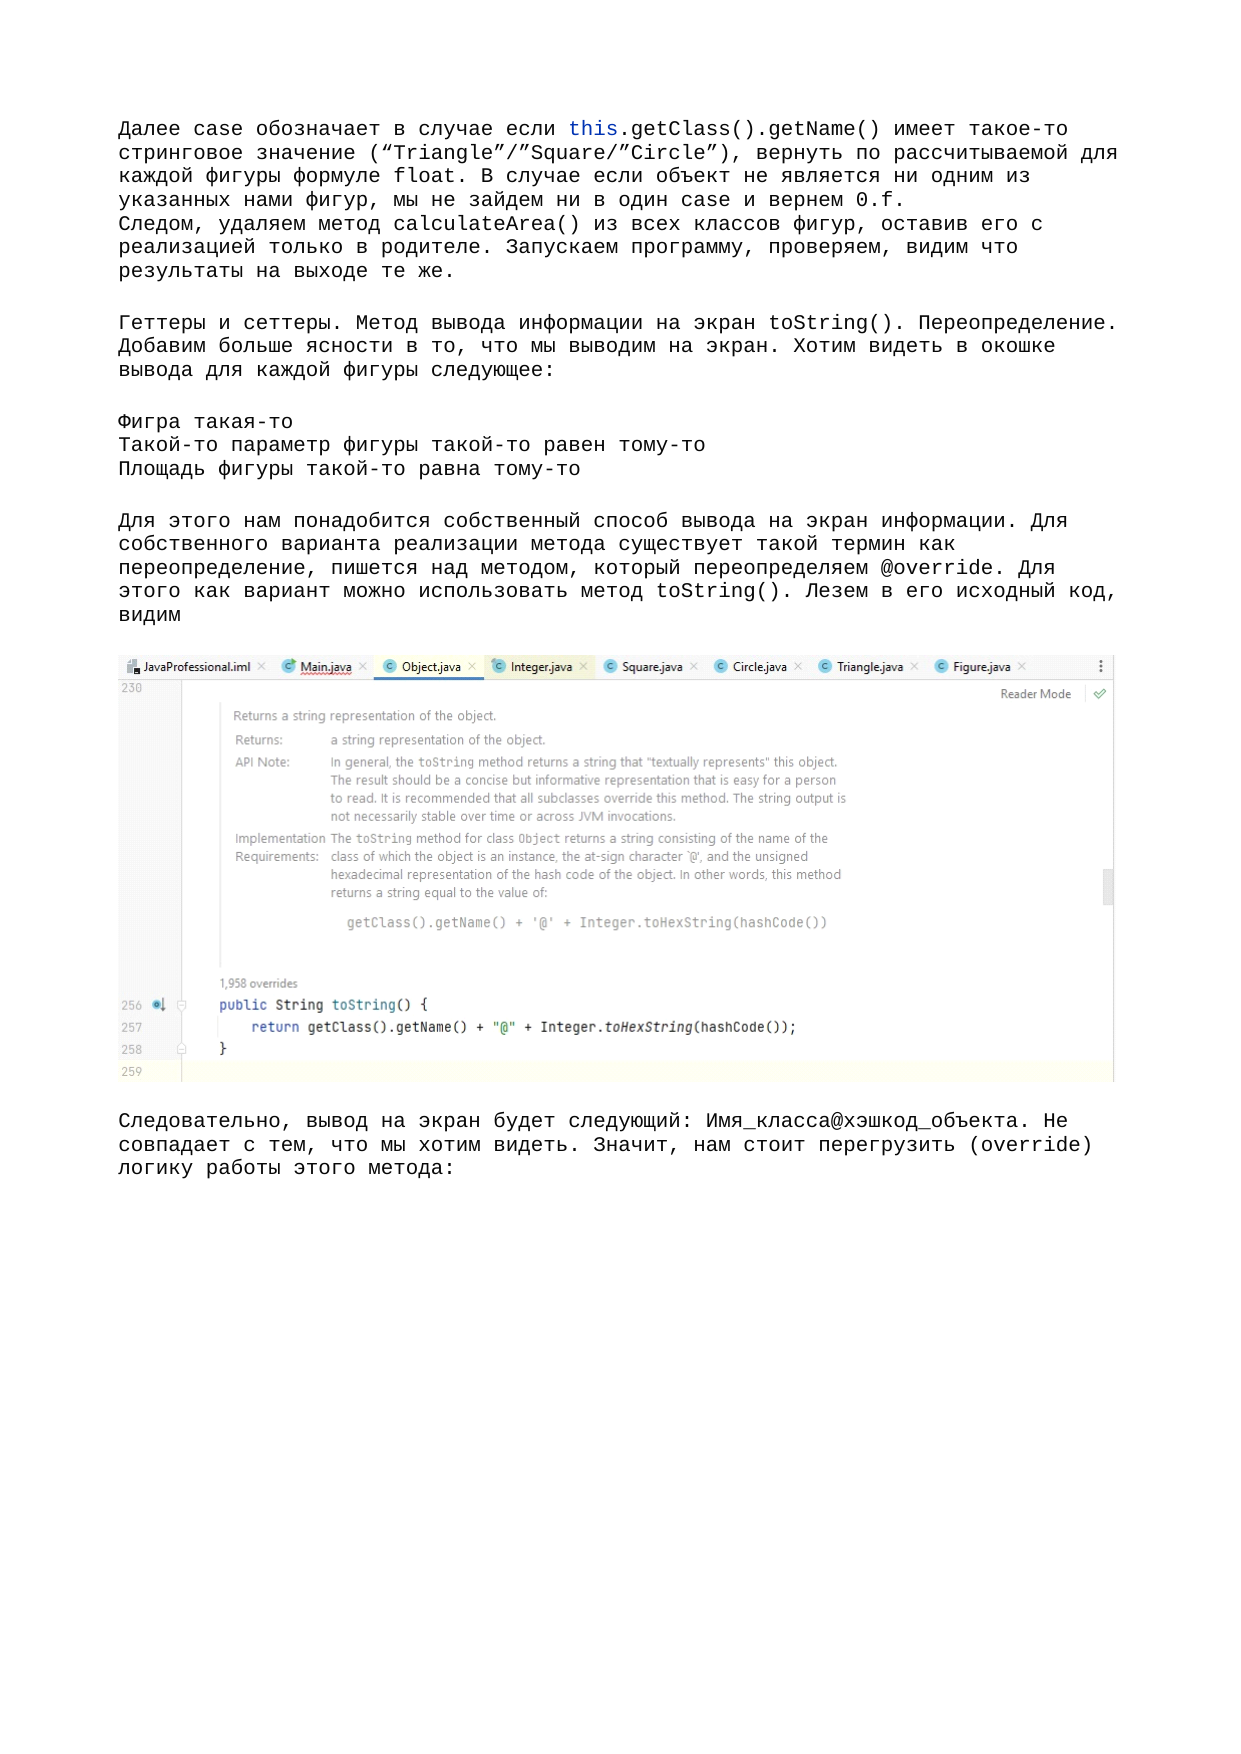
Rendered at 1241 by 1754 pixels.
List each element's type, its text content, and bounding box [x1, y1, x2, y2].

text Такой-то параметр фигуры такой-то равен тому-то [118, 434, 1122, 458]
text Фигра такая-то [118, 411, 1122, 434]
text Площадь фигуры такой-то равна тому-то [118, 458, 1122, 482]
text Следовательно, вывод на экран будет следующий: Имя_класса@хэшкод_объекта. Не совпадает с тем, что мы хотим видеть. Значит, нам стоит перегрузить (override) логику работы этого метода: [118, 1110, 1122, 1181]
text Добавим больше ясности в то, что мы выводим на экран. Хотим видеть в окошке вывода для каждой фигуры следующее: [118, 335, 1122, 383]
text Для этого нам понадобится собственный способ вывода на экран информации. Для собственного варианта реализации метода существует такой термин как переопределение, пишется над методом, который переопределяем @override. Для этого как вариант можно использовать метод toString(). Лезем в его исходный код, видим [118, 509, 1122, 628]
text Далее case обозначает в случае если this.getClass().getName() имеет такое-то стринговое значение (“Triangle”/”Square/”Circle”), вернуть по рассчитываемой для каждой фигуры формуле float. В случае если объект не является ни одним из указанных нами фигур, мы не зайдем ни в один case и вернем 0.f. [118, 118, 1122, 213]
text Геттеры и сеттеры. Метод вывода информации на экран toString(). Переопределение. [118, 312, 1122, 335]
text Следом, удаляем метод calculateArea() из всех классов фигур, оставив его с реализацией только в родителе. Запускаем программу, проверяем, видим что результаты на выходе те же. [118, 213, 1122, 284]
